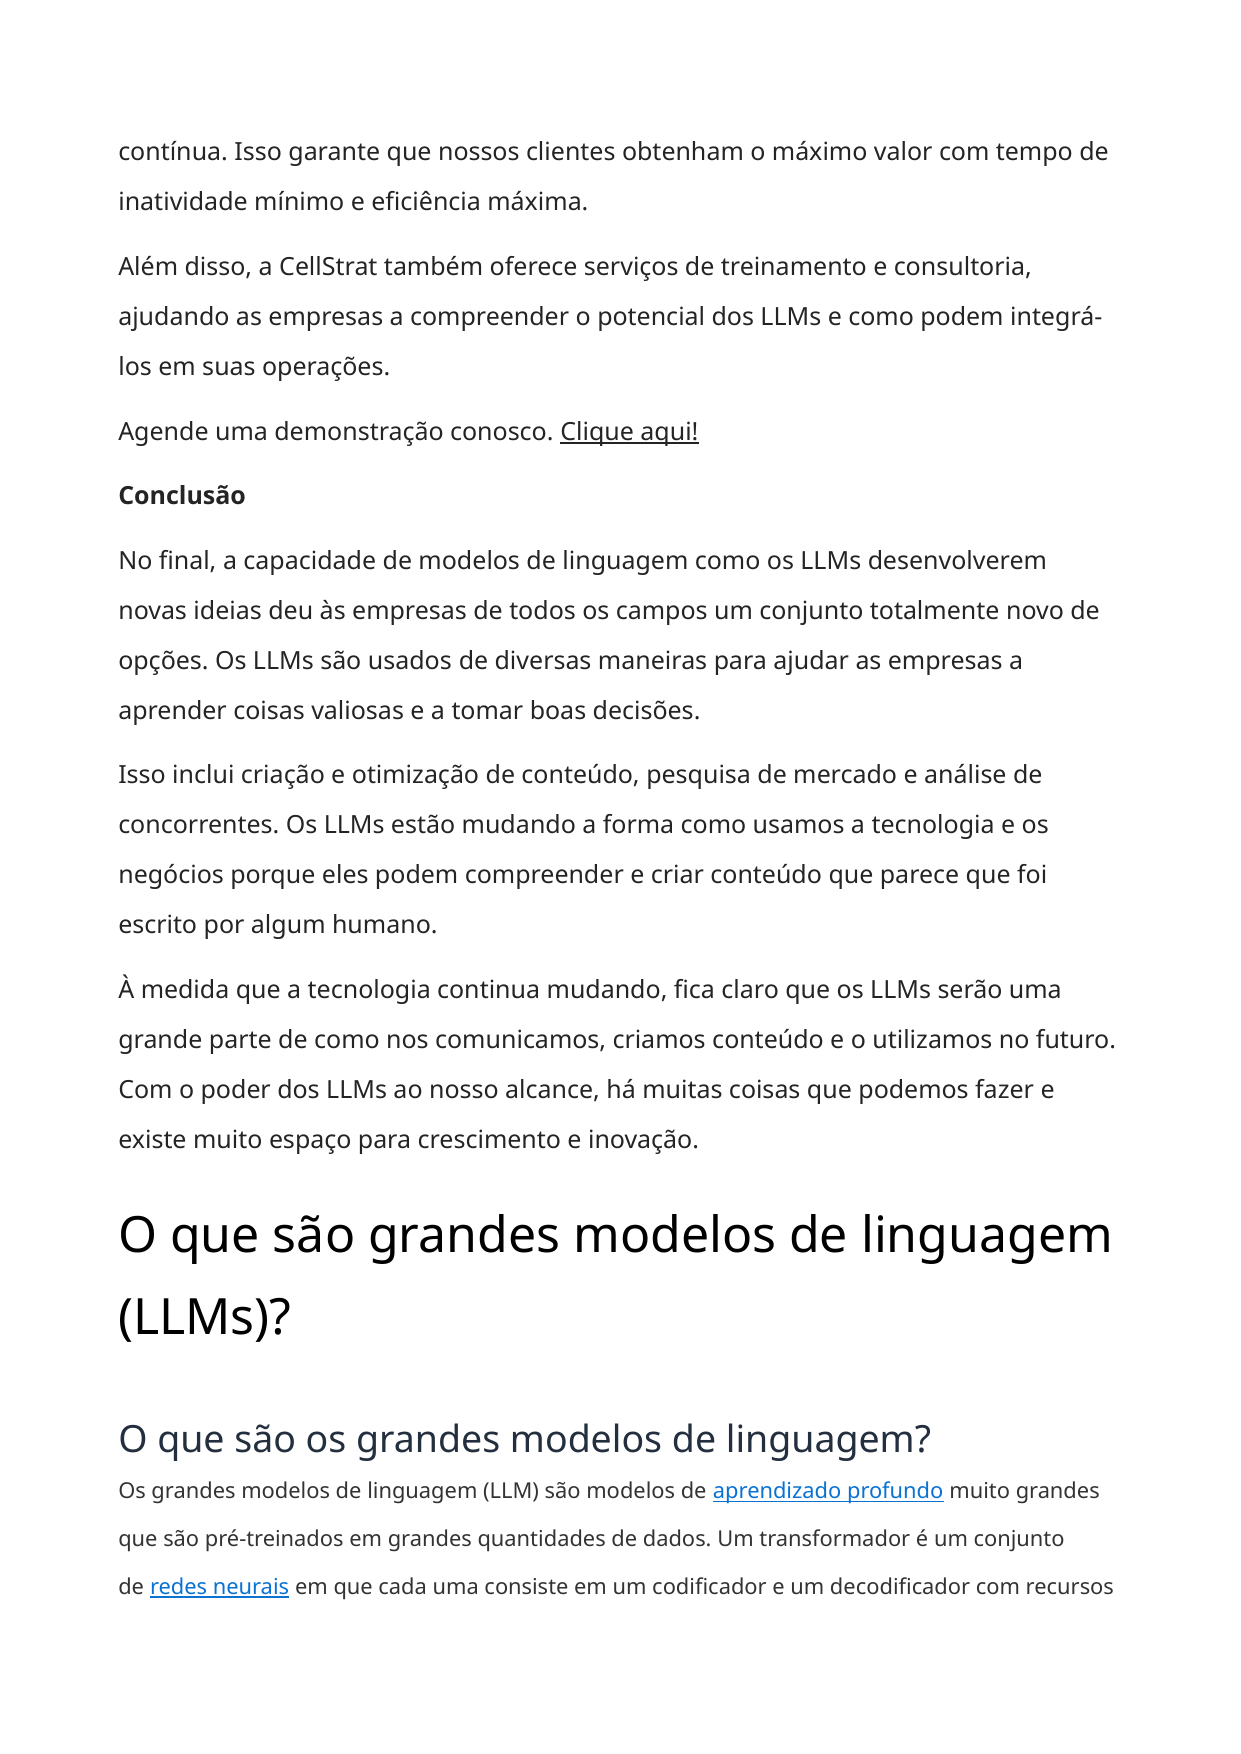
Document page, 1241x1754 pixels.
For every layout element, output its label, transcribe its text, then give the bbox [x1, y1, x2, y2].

text Isso inclui criação e otimização de conteúdo, pesquisa de mercado e análise de concorrentes. Os LLMs estão mudando a forma como usamos a tecnologia e os negócios porque eles podem compreender e criar conteúdo que parece que foi escrito por algum humano. [118, 741, 1122, 941]
subtitle O que são os grandes modelos de linguagem? [118, 1412, 1122, 1463]
subtitle O que são grandes modelos de linguagem (LLMs)? [118, 1199, 1122, 1349]
text No final, a capacidade de modelos de linguagem como os LLMs desenvolverem novas ideias deu às empresas de todos os campos um conjunto totalmente novo de opções. Os LLMs são usados ​​de diversas maneiras para ajudar as empresas a aprender coisas valiosas e a tomar boas decisões. [118, 526, 1122, 726]
text Agende uma demonstração conosco. Clique aqui! [118, 397, 1122, 447]
text contínua. Isso garante que nossos clientes obtenham o máximo valor com tempo de inatividade mínimo e eficiência máxima. [118, 118, 1122, 218]
text Os grandes modelos de linguagem (LLM) são modelos de aprendizado profundo muito grandes que são pré-treinados em grandes quantidades de dados. Um transformador é um conjunto de redes neurais em que cada uma consiste em um codificador e um decodificador com recursos [118, 1475, 1122, 1600]
text À medida que a tecnologia continua mudando, fica claro que os LLMs serão uma grande parte de como nos comunicamos, criamos conteúdo e o utilizamos no futuro. Com o poder dos LLMs ao nosso alcance, há muitas coisas que podemos fazer e existe muito espaço para crescimento e inovação. [118, 956, 1122, 1156]
text Conclusão [118, 462, 1122, 512]
text Além disso, a CellStrat também oferece serviços de treinamento e consultoria, ajudando as empresas a compreender o potencial dos LLMs e como podem integrá-los em suas operações. [118, 233, 1122, 383]
